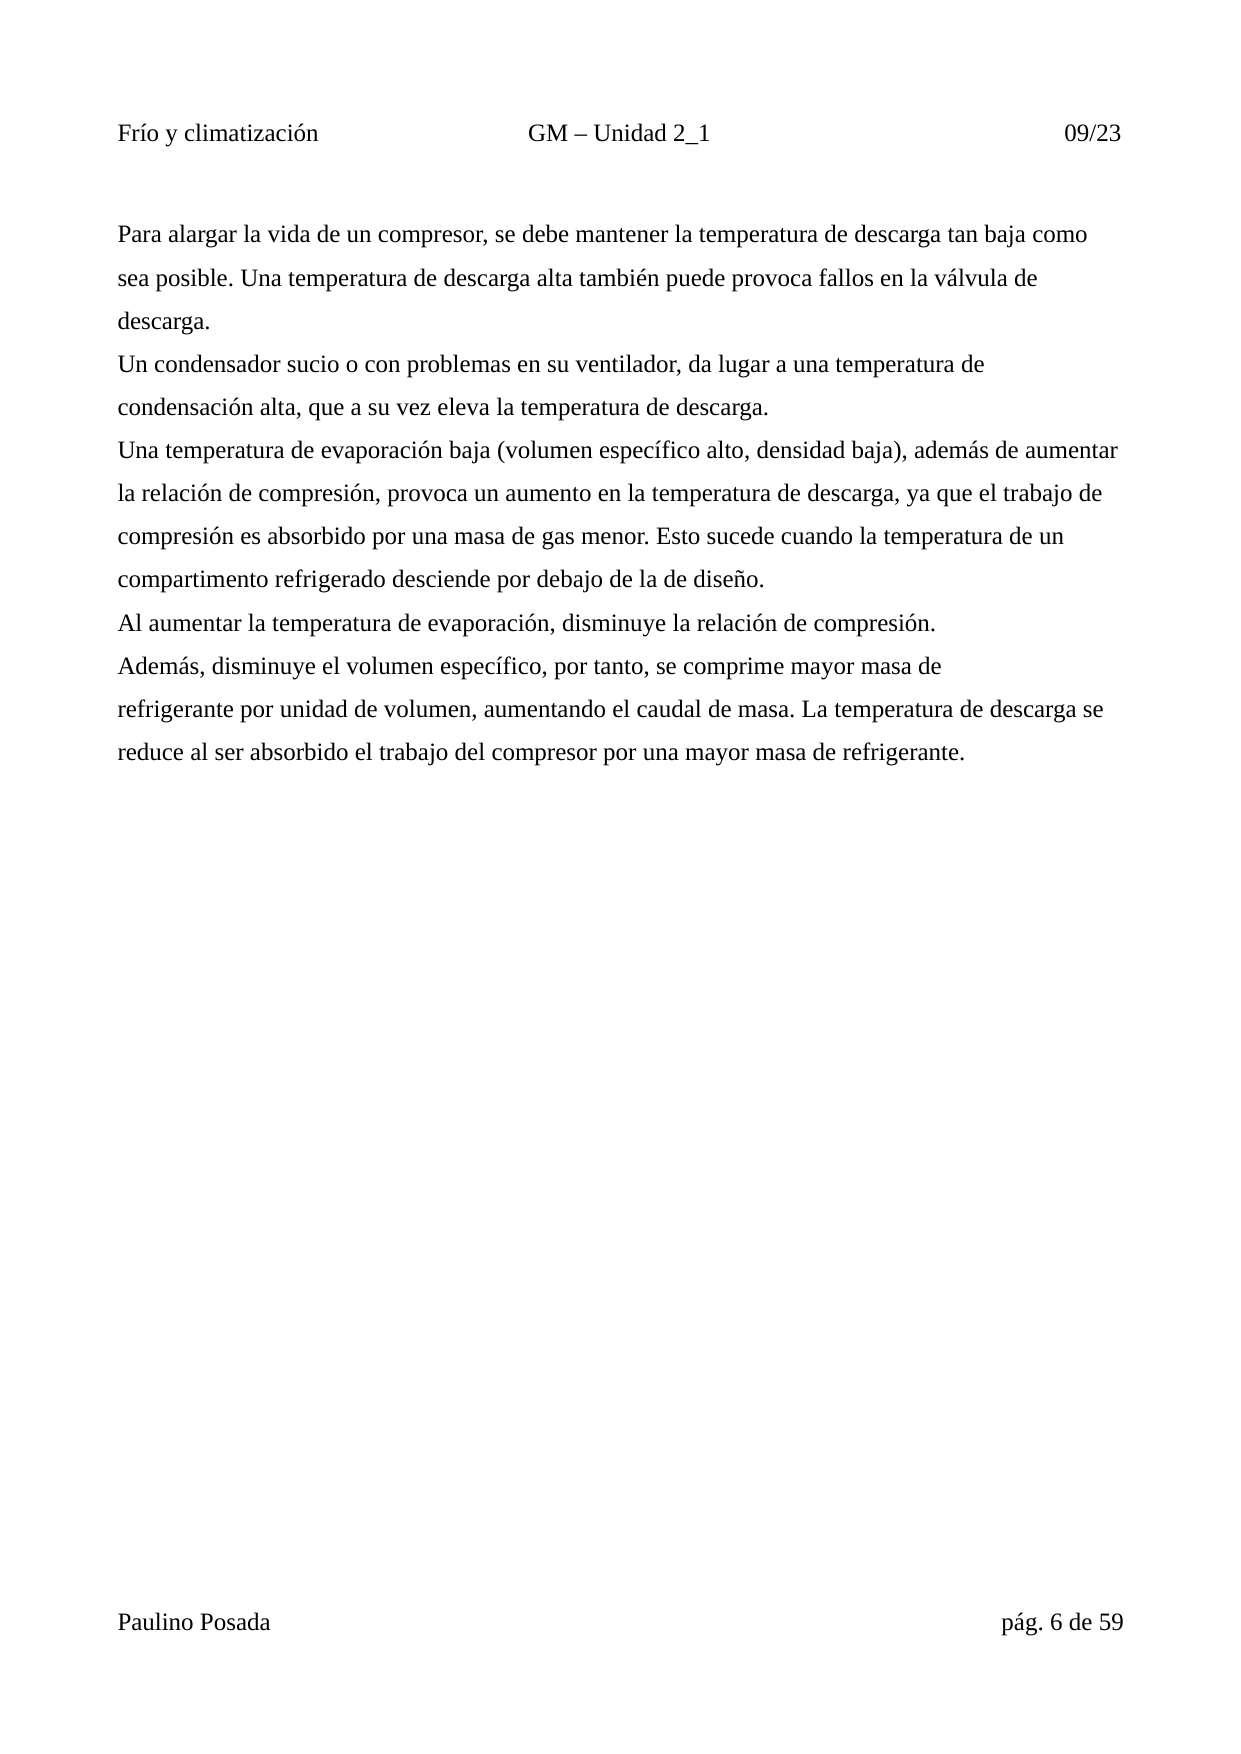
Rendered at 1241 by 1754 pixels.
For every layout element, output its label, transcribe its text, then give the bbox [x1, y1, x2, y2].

text refrigerante por unidad de volumen, aumentando el caudal de masa. La temperatura de descarga se reduce al ser absorbido el trabajo del compresor por una mayor masa de refrigerante. [117, 694, 1123, 766]
text Un condensador sucio o con problemas en su ventilador, da lugar a una temperatura de condensación alta, que a su vez eleva la temperatura de descarga. [117, 349, 1123, 421]
text Para alargar la vida de un compresor, se debe mantener la temperatura de descarga tan baja como sea posible. Una temperatura de descarga alta también puede provoca fallos en la válvula de descarga. [117, 219, 1123, 334]
text Una temperatura de evaporación baja (volumen específico alto, densidad baja), además de aumentar la relación de compresión, provoca un aumento en la temperatura de descarga, ya que el trabajo de compresión es absorbido por una masa de gas menor. Esto sucede cuando la temperatura de un compartimento refrigerado desciende por debajo de la de diseño. [117, 435, 1123, 593]
text Además, disminuye el volumen específico, por tanto, se comprime mayor masa de [117, 651, 1123, 679]
text Al aumentar la temperatura de evaporación, disminuye la relación de compresión. [117, 608, 1123, 636]
